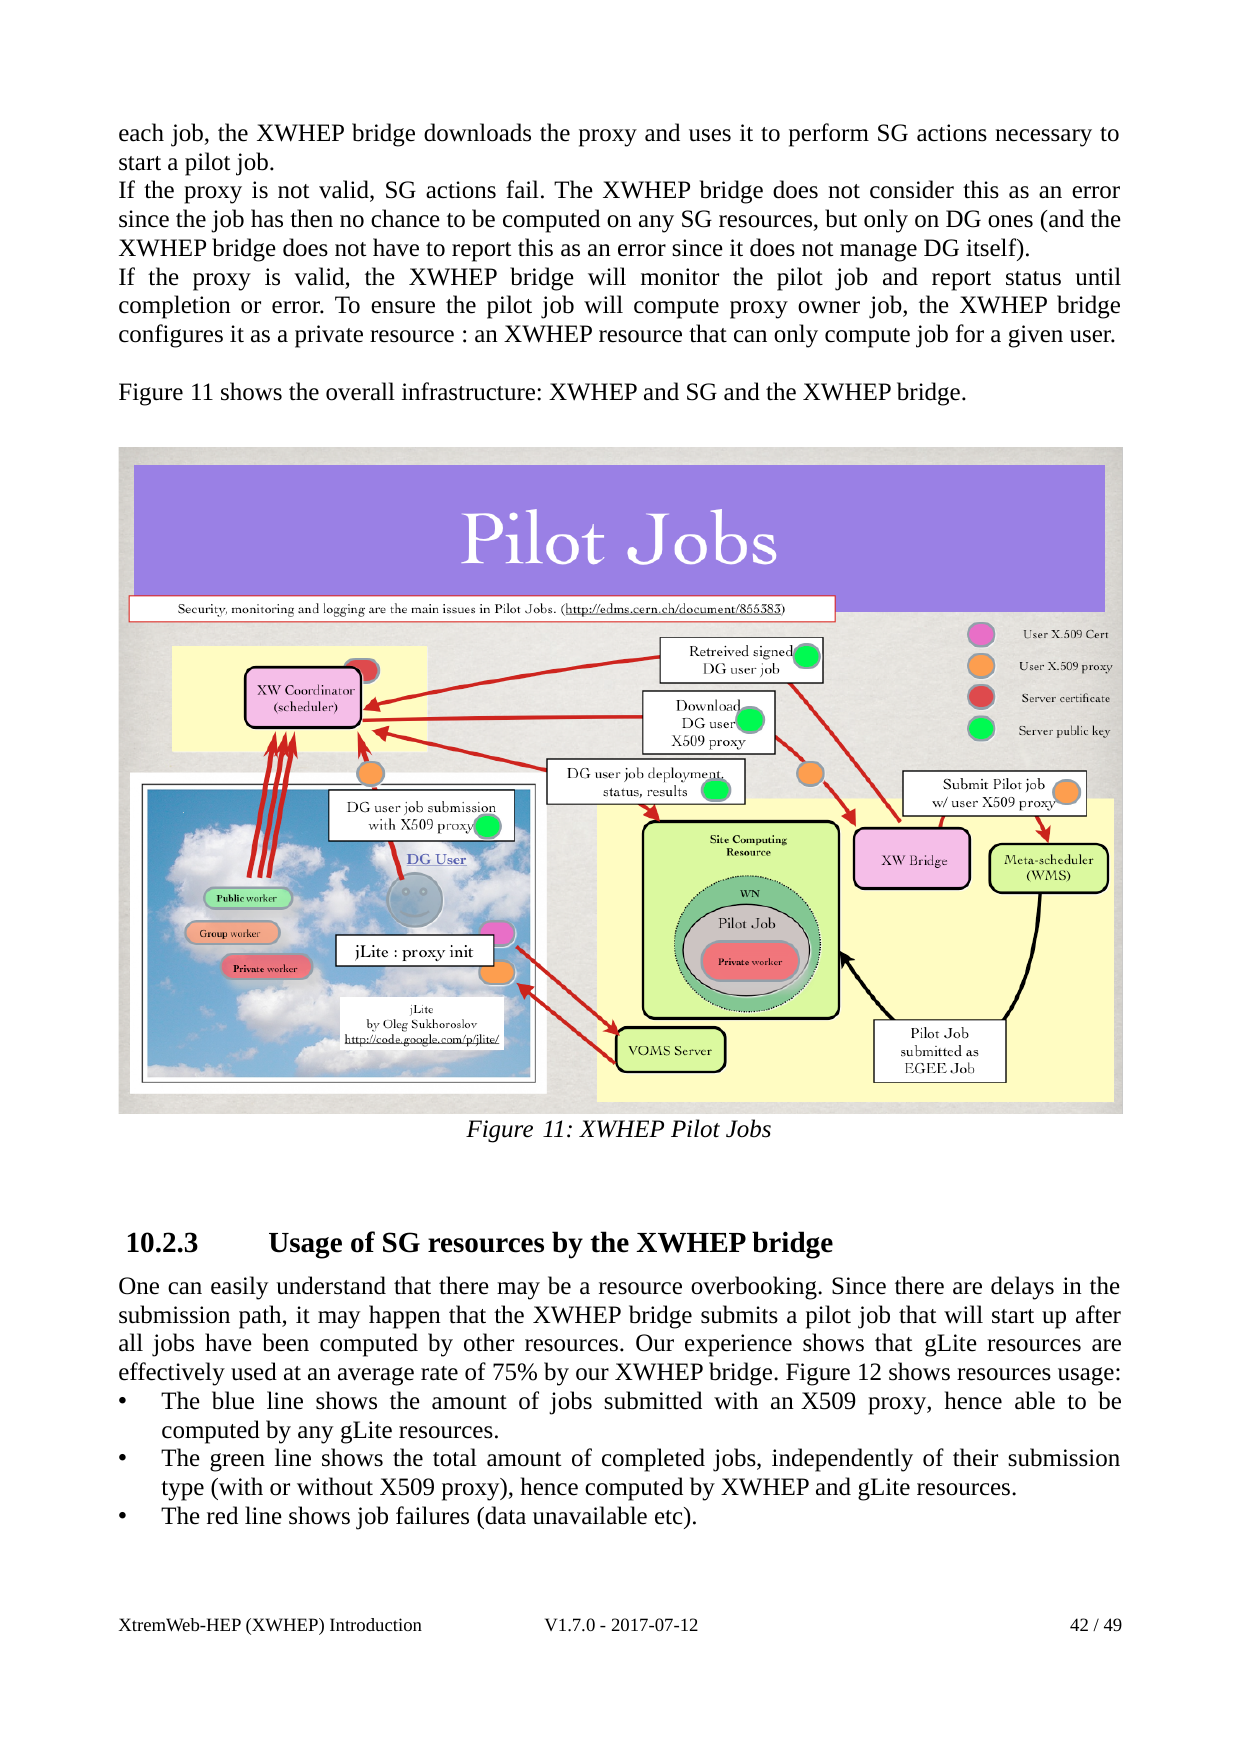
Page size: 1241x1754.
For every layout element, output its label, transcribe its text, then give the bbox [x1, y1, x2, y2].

text If the proxy is not valid, SG actions fail. The XWHEP bridge does not consider this as an error since the job has then no chance to be computed on any SG resources, but only on DG ones (and the XWHEP bridge does not have to report this as an error since it does not manage DG itself). [118, 176, 1122, 262]
subtitle Usage of SG resources by the XWHEP bridge [118, 1225, 1122, 1258]
text each job, the XWHEP bridge downloads the proxy and uses it to perform SG actions necessary to start a pilot job. [118, 118, 1122, 176]
picture [118, 447, 1123, 1114]
list The green line shows the total amount of completed jobs, independently of their submission type (with or without X509 proxy), hence computed by XWHEP and gLite resources. [118, 1443, 1122, 1501]
text Figure 11: XWHEP Pilot Jobs [118, 1114, 1122, 1142]
list The red line shows job failures (data unavailable etc). [118, 1501, 1122, 1530]
text Figure 11 shows the overall infrastructure: XWHEP and SG and the XWHEP bridge. [118, 377, 1122, 406]
list The blue line shows the amount of jobs submitted with an X509 proxy, hence able to be computed by any gLite resources. [118, 1386, 1122, 1443]
text One can easily understand that there may be a resource overbooking. Since there are delays in the submission path, it may happen that the XWHEP bridge submits a pilot job that will start up after all jobs have been computed by other resources. Our experience shows that gLite resources are effectively used at an average rate of 75% by our XWHEP bridge. Figure 12 shows resources usage: [118, 1271, 1122, 1386]
text If the proxy is valid, the XWHEP bridge will monitor the pilot job and report status until completion or error. To ensure the pilot job will compute proxy owner job, the XWHEP bridge configures it as a private resource : an XWHEP resource that can only compute job for a given user. [118, 262, 1122, 348]
